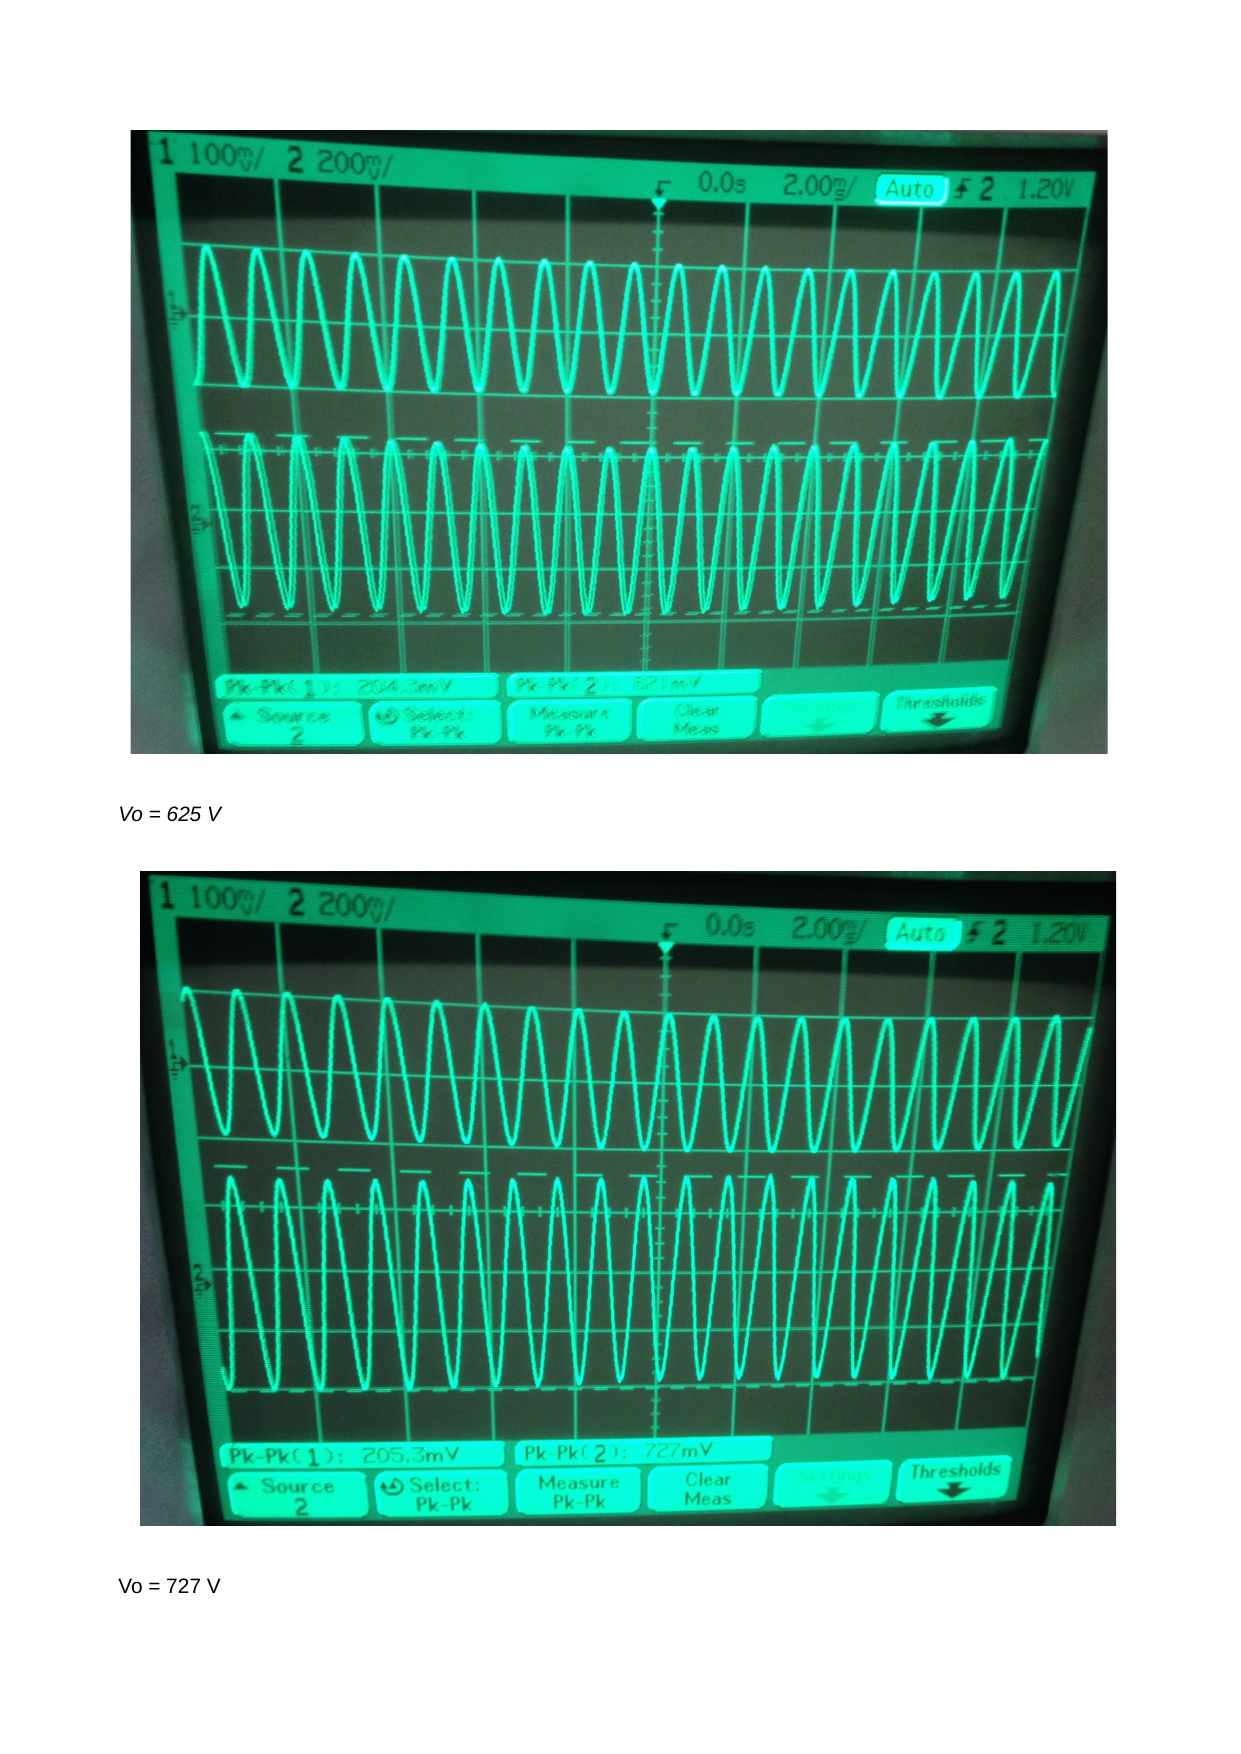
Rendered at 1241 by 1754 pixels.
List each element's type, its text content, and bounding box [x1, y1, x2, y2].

text Vo = 727 V [118, 1574, 1122, 1598]
text Vo = 625 V [118, 802, 1122, 826]
picture [140, 871, 1117, 1526]
picture [130, 130, 1108, 754]
